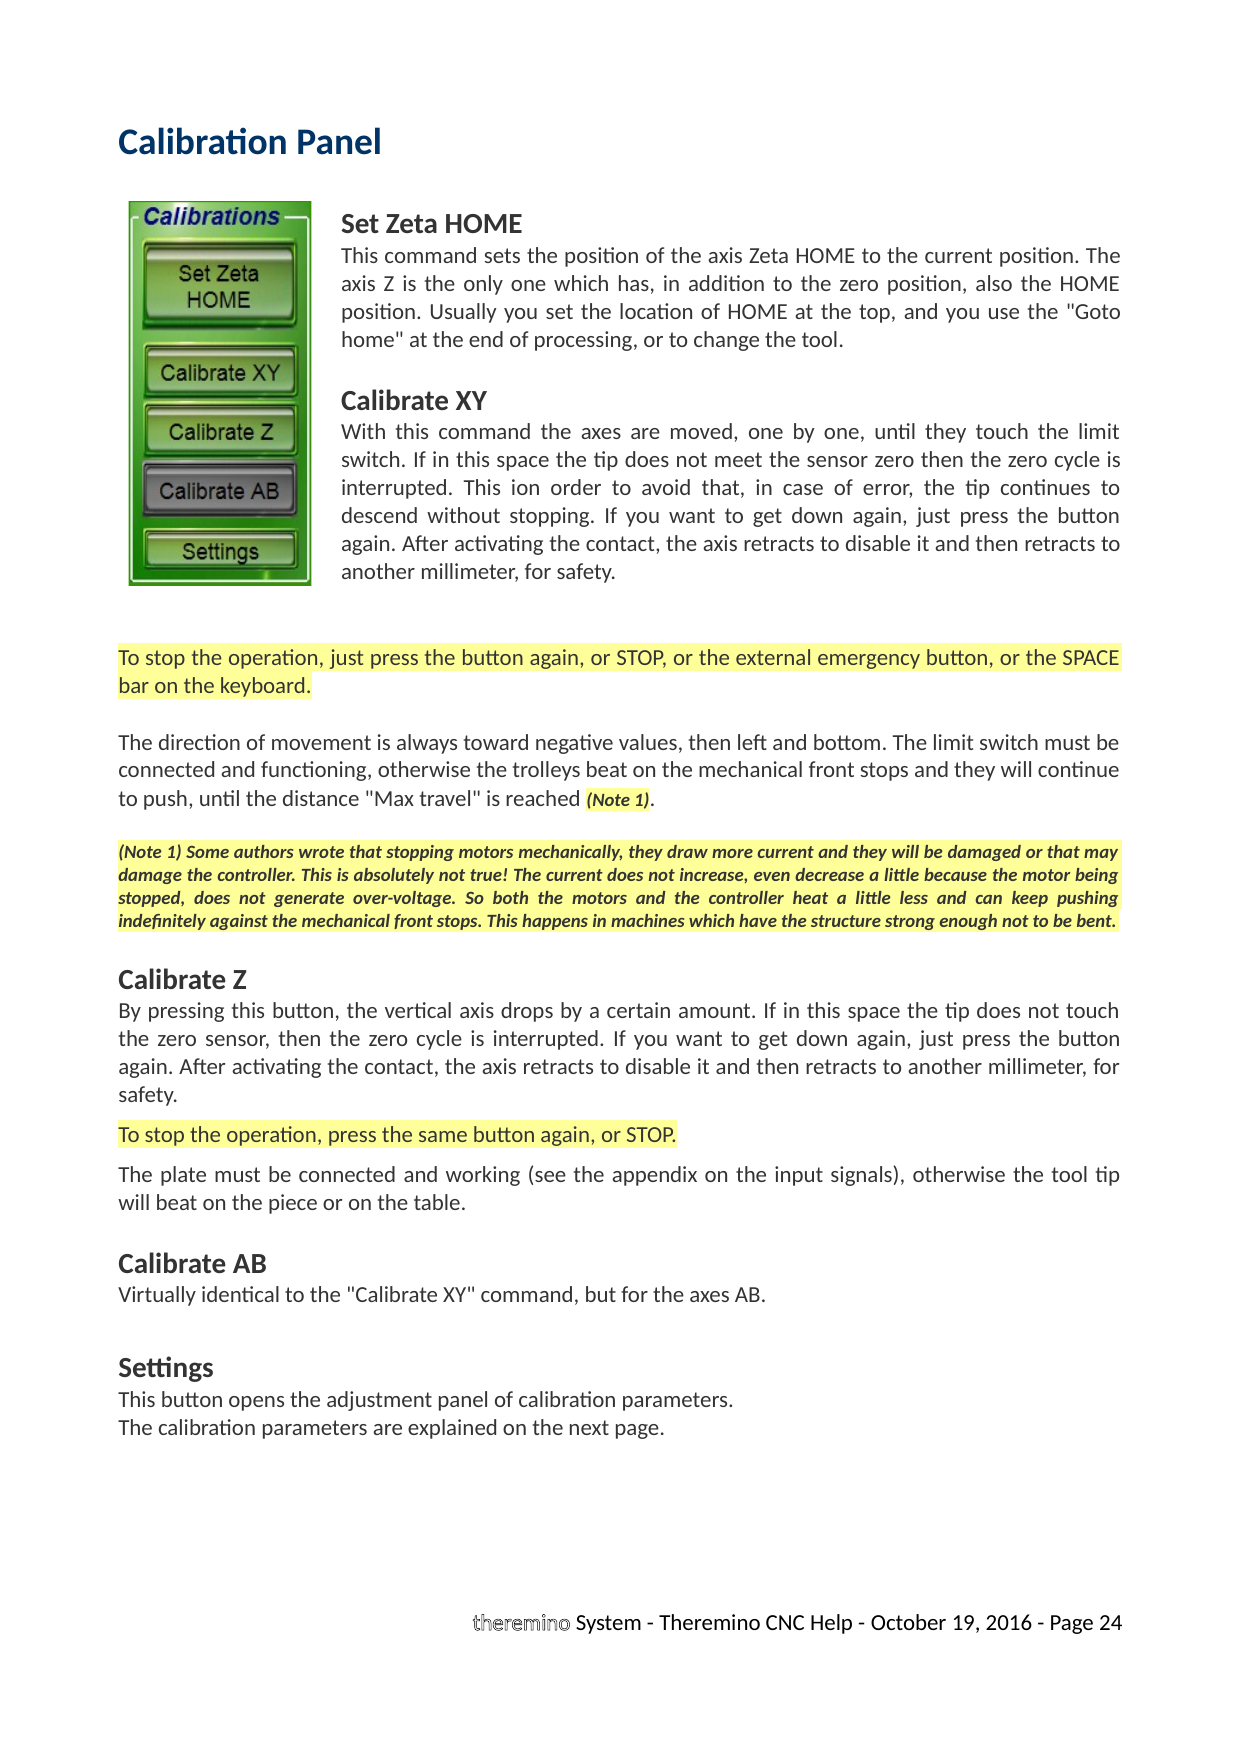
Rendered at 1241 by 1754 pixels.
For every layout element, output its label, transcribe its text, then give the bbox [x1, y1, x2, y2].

subtitle Calibration Panel [118, 118, 1122, 164]
text Calibrate Z [118, 961, 1122, 996]
text Set Zeta HOME [312, 205, 1122, 241]
text By pressing this button, the vertical axis drops by a certain amount. If in this space the tip does not touch the zero sensor, then the zero cycle is interrupted. If you want to get down again, just press the button again. After activating the contact, the axis retracts to disable it and then retracts to another millimeter, for safety. [118, 996, 1122, 1108]
text To stop the operation, just press the button again, or STOP, or the external emergency button, or the SPACE bar on the keyboard. [118, 643, 1122, 699]
text Virtually identical to the "Calibrate XY" command, but for the axes AB. [118, 1281, 1122, 1308]
text [118, 382, 128, 417]
text The plate must be connected and working (see the appendix on the input signals), otherwise the tool tip will beat on the piece or on the table. [118, 1160, 1122, 1216]
text Calibrate XY [312, 382, 1122, 417]
text Settings [118, 1349, 1122, 1385]
text This command sets the position of the axis Zeta HOME to the current position. The axis Z is the only one which has, in addition to the zero position, also the HOME position. Usually you set the location of HOME at the top, and you use the "Goto home" at the end of processing, or to change the tool. [312, 241, 1122, 353]
text To stop the operation, press the same button again, or STOP. [118, 1120, 1122, 1148]
text (Note 1) Some authors wrote that stopping motors mechanically, they draw more current and they will be damaged or that may damage the controller. This is absolutely not true! The current does not increase, even decrease a little because the motor being stopped, does not generate over-voltage. So both the motors and the controller heat a little less and can keep pushing indefinitely against the mechanical front stops. This happens in machines which have the structure strong enough not to be bent. [118, 840, 1122, 932]
text This button opens the adjustment panel of calibration parameters. [118, 1385, 1122, 1413]
picture [128, 201, 312, 586]
text The calibration parameters are explained on the next page. [118, 1413, 1122, 1441]
text Calibrate AB [118, 1245, 1122, 1281]
text The direction of movement is always toward negative values, then left and bottom. The limit switch must be connected and functioning, otherwise the trolleys beat on the mechanical front stops and they will continue to push, until the distance "Max travel" is reached (Note 1). [118, 728, 1122, 812]
text With this command the axes are moved, one by one, until they touch the limit switch. If in this space the tip does not meet the sensor zero then the zero cycle is interrupted. This ion order to avoid that, in case of error, the tip continues to descend without stopping. If you want to get down again, just press the button again. After activating the contact, the axis retracts to disable it and then retracts to another millimeter, for safety. [118, 417, 1122, 614]
text [118, 205, 128, 241]
